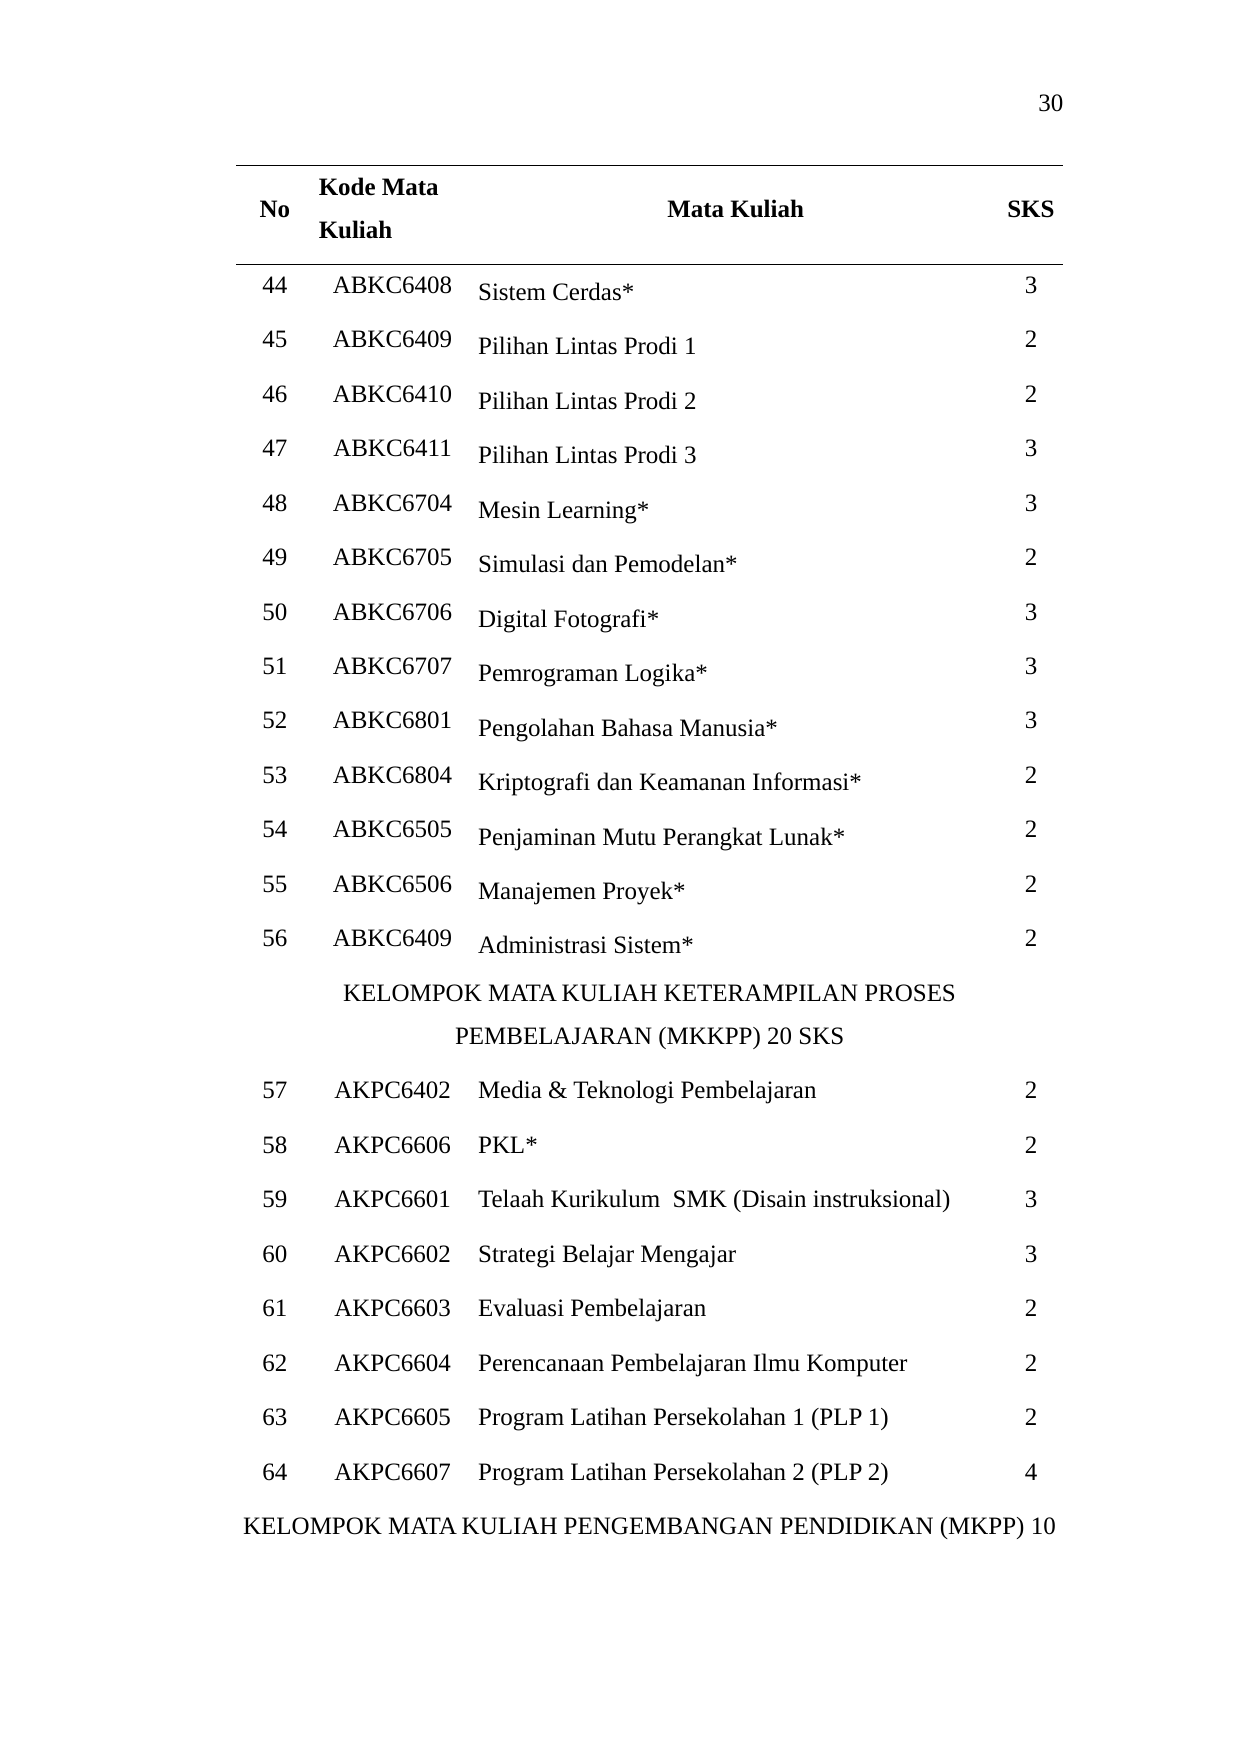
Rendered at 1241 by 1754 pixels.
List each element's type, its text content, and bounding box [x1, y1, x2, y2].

table_cell 3 [999, 645, 1063, 700]
table_cell 2 [999, 754, 1063, 809]
table_cell 2 [999, 1124, 1063, 1179]
table_cell 2 [999, 373, 1063, 427]
table_cell AKPC6605 [313, 1397, 472, 1451]
table_cell 49 [236, 536, 313, 591]
table_cell ABKC6409 [313, 918, 472, 972]
table_cell ABKC6801 [313, 700, 472, 754]
table_cell AKPC6606 [313, 1124, 472, 1179]
table_cell 59 [236, 1179, 313, 1233]
table_cell ABKC6411 [313, 428, 472, 482]
table_cell 3 [999, 428, 1063, 482]
table_cell 2 [999, 809, 1063, 863]
table_cell 51 [236, 645, 313, 700]
table_cell AKPC6603 [313, 1288, 472, 1342]
table_cell ABKC6707 [313, 645, 472, 700]
table_cell 47 [236, 428, 313, 482]
table_cell 3 [999, 591, 1063, 645]
table_cell KELOMPOK MATA KULIAH PENGEMBANGAN PENDIDIKAN (MKPP) 10 [236, 1506, 1063, 1546]
table_cell 3 [999, 700, 1063, 754]
table_cell 3 [999, 482, 1063, 536]
table_cell Perencanaan Pembelajaran Ilmu Komputer [472, 1342, 999, 1397]
table_cell Mesin Learning* [472, 482, 999, 536]
table_cell 44 [236, 265, 313, 318]
table_cell KELOMPOK MATA KULIAH KETERAMPILAN PROSES PEMBELAJARAN (MKKPP) 20 SKS [236, 972, 1063, 1070]
table_cell Pilihan Lintas Prodi 3 [472, 428, 999, 482]
table_cell 2 [999, 918, 1063, 972]
table_cell 4 [999, 1451, 1063, 1506]
table_cell Program Latihan Persekolahan 1 (PLP 1) [472, 1397, 999, 1451]
table_cell Strategi Belajar Mengajar [472, 1233, 999, 1288]
table_cell 45 [236, 319, 313, 373]
table_cell ABKC6410 [313, 373, 472, 427]
table_cell Program Latihan Persekolahan 2 (PLP 2) [472, 1451, 999, 1506]
table_cell 46 [236, 373, 313, 427]
table_cell 52 [236, 700, 313, 754]
table_cell 2 [999, 1342, 1063, 1397]
table_cell 60 [236, 1233, 313, 1288]
table_cell Evaluasi Pembelajaran [472, 1288, 999, 1342]
table_cell Simulasi dan Pemodelan* [472, 536, 999, 591]
table_cell ABKC6705 [313, 536, 472, 591]
table_cell 3 [999, 1233, 1063, 1288]
table_cell AKPC6602 [313, 1233, 472, 1288]
table_cell 63 [236, 1397, 313, 1451]
table_cell 3 [999, 265, 1063, 318]
table_cell 2 [999, 319, 1063, 373]
table_header No [236, 166, 313, 264]
table_cell Digital Fotografi* [472, 591, 999, 645]
table_cell AKPC6604 [313, 1342, 472, 1397]
table_cell 2 [999, 1397, 1063, 1451]
table_cell ABKC6505 [313, 809, 472, 863]
table_cell 56 [236, 918, 313, 972]
table_cell Pilihan Lintas Prodi 2 [472, 373, 999, 427]
table_cell ABKC6704 [313, 482, 472, 536]
table_header SKS [999, 166, 1063, 264]
table_cell ABKC6706 [313, 591, 472, 645]
table_cell Administrasi Sistem* [472, 918, 999, 972]
table_cell ABKC6506 [313, 863, 472, 918]
table_cell 3 [999, 1179, 1063, 1233]
table_cell Manajemen Proyek* [472, 863, 999, 918]
table_cell 2 [999, 536, 1063, 591]
table_header Mata Kuliah [472, 166, 999, 264]
table_cell Telaah Kurikulum SMK (Disain instruksional) [472, 1179, 999, 1233]
table_cell Kriptografi dan Keamanan Informasi* [472, 754, 999, 809]
table_cell PKL* [472, 1124, 999, 1179]
table_cell ABKC6804 [313, 754, 472, 809]
table_cell 53 [236, 754, 313, 809]
table_cell 2 [999, 1070, 1063, 1124]
table_cell 2 [999, 1288, 1063, 1342]
table_cell ABKC6408 [313, 265, 472, 318]
table_cell Media & Teknologi Pembelajaran [472, 1070, 999, 1124]
table_cell 64 [236, 1451, 313, 1506]
table_cell Sistem Cerdas* [472, 265, 999, 318]
table_cell Pilihan Lintas Prodi 1 [472, 319, 999, 373]
table_cell 62 [236, 1342, 313, 1397]
table_cell 50 [236, 591, 313, 645]
table_cell 61 [236, 1288, 313, 1342]
table_cell AKPC6601 [313, 1179, 472, 1233]
table_cell AKPC6402 [313, 1070, 472, 1124]
table_cell Penjaminan Mutu Perangkat Lunak* [472, 809, 999, 863]
table_cell Pengolahan Bahasa Manusia* [472, 700, 999, 754]
table_cell 55 [236, 863, 313, 918]
table_cell 48 [236, 482, 313, 536]
table_cell AKPC6607 [313, 1451, 472, 1506]
table_cell Pemrograman Logika* [472, 645, 999, 700]
table_cell ABKC6409 [313, 319, 472, 373]
table_cell 54 [236, 809, 313, 863]
table_header Kode Mata Kuliah [313, 166, 472, 264]
table_cell 57 [236, 1070, 313, 1124]
table_cell 58 [236, 1124, 313, 1179]
table_cell 2 [999, 863, 1063, 918]
